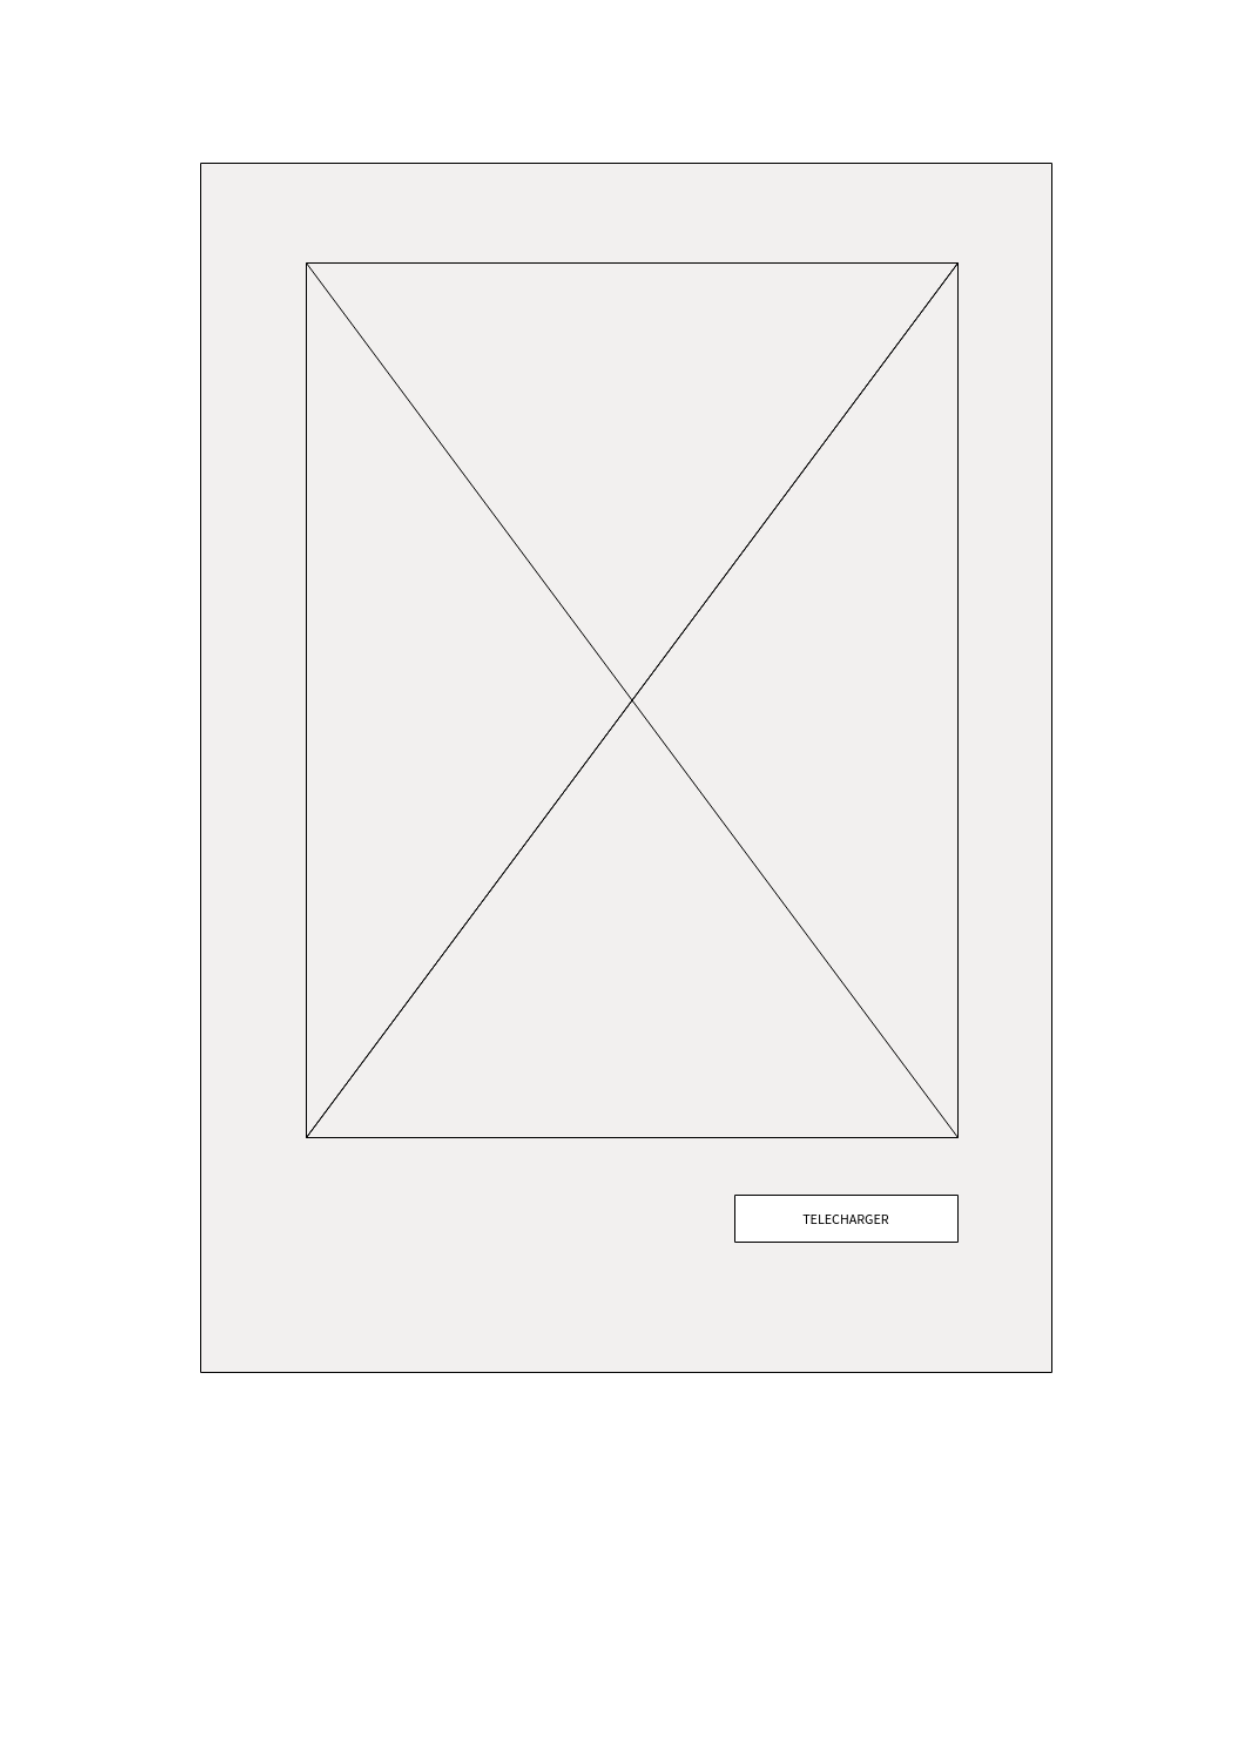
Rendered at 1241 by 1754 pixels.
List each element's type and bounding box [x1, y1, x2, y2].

picture [118, 151, 1123, 1514]
